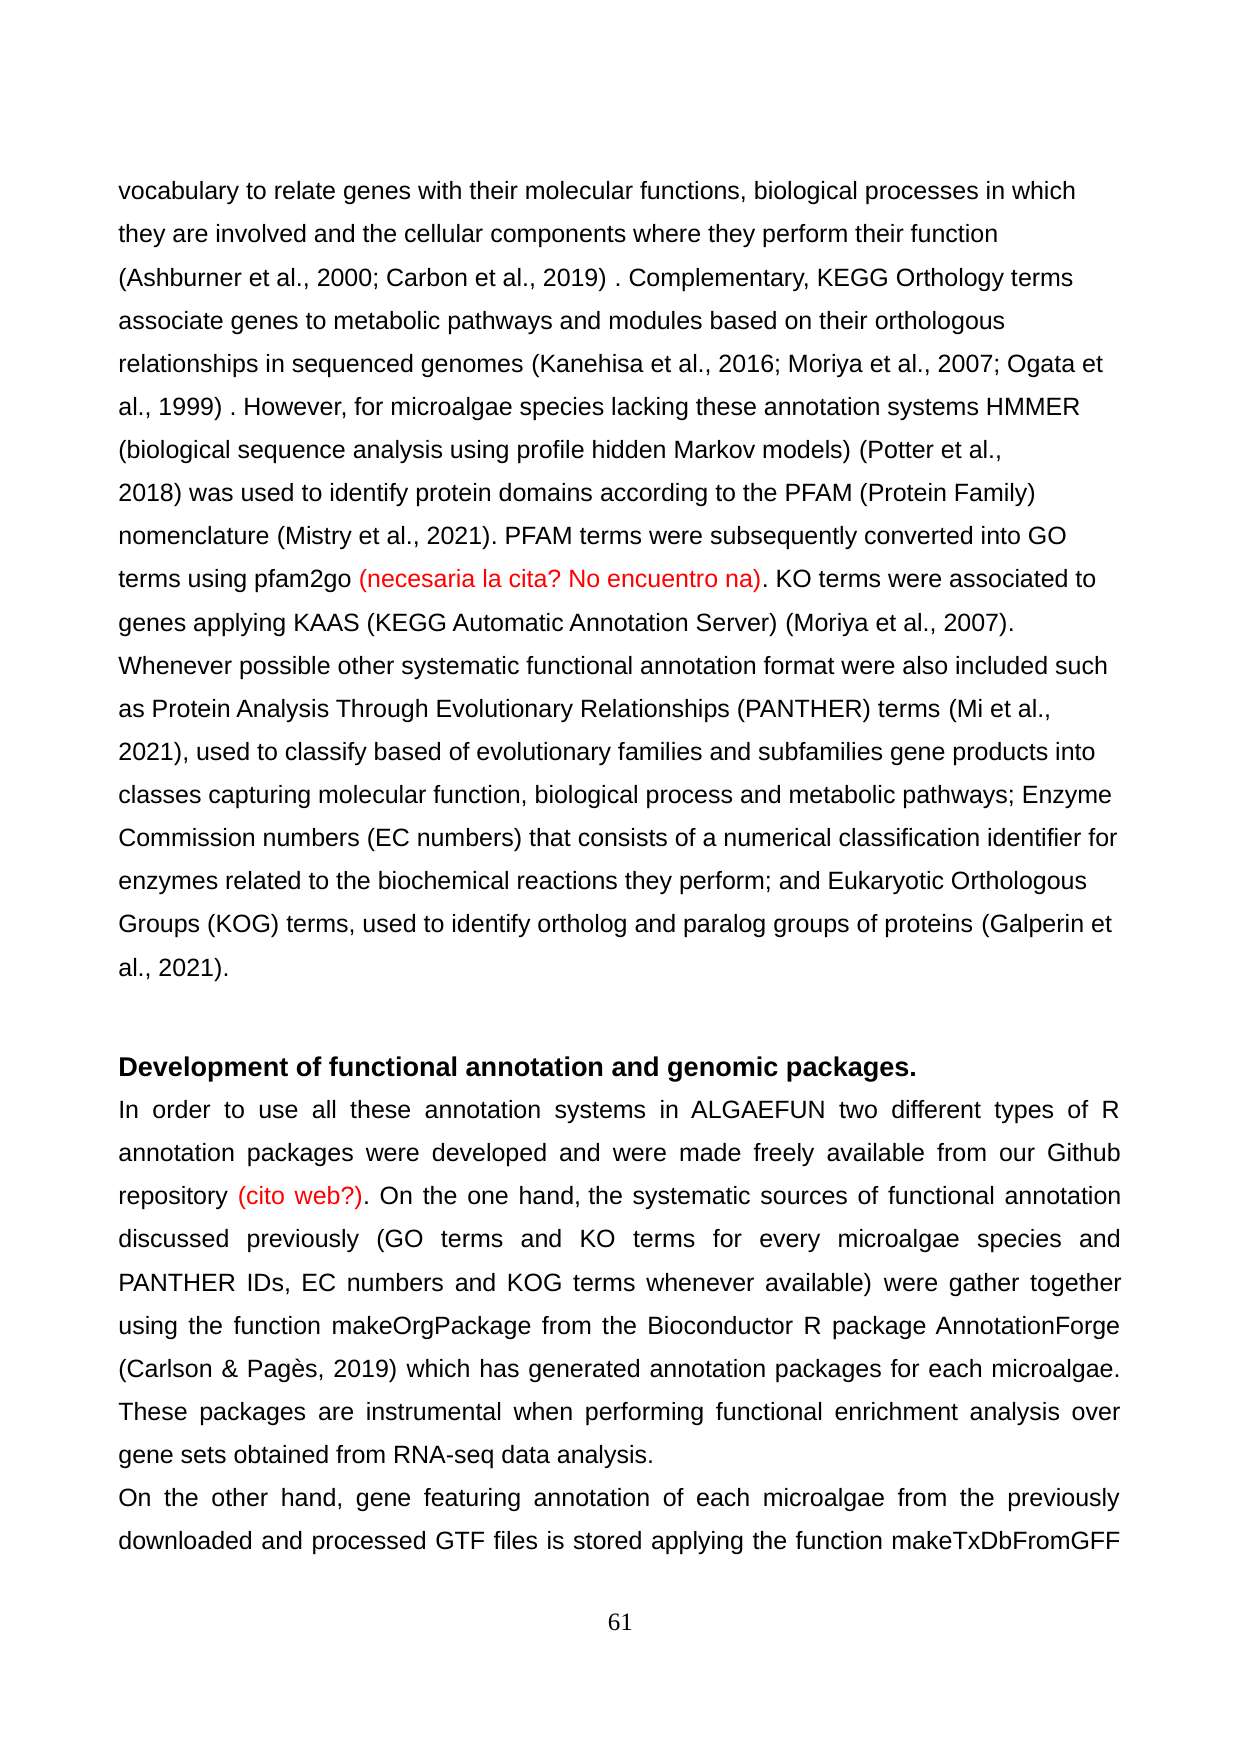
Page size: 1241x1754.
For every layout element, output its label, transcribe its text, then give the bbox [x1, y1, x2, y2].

text In order to use all these annotation systems in ALGAEFUN two different types of R annotation packages were developed and were made freely available from our Github repository (cito web?). On the one hand, the systematic sources of functional annotation discussed previously (GO terms and KO terms for every microalgae species and PANTHER IDs, EC numbers and KOG terms whenever available) were gather together using the function makeOrgPackage from the Bioconductor R package AnnotationForge (Carlson & Pagès, 2019)⁠ which has generated annotation packages for each microalgae. These packages are instrumental when performing functional enrichment analysis over gene sets obtained from RNA-seq data analysis. [118, 1095, 1122, 1469]
text On the other hand, gene featuring annotation of each microalgae from the previously downloaded and processed GTF files is stored applying the function makeTxDbFromGFF [118, 1483, 1122, 1555]
text vocabulary to relate genes with their molecular functions, biological processes in which they are involved and the cellular components where they perform their function (Ashburner et al., 2000; Carbon et al., 2019)⁠ . Complementary, KEGG Orthology terms associate genes to metabolic pathways and modules based on their orthologous relationships in sequenced genomes (Kanehisa et al., 2016; Moriya et al., 2007; Ogata et al., 1999)⁠ . However, for microalgae species lacking these annotation systems HMMER (biological sequence analysis using profile hidden Markov models) (Potter et al., 2018)⁠ was used to identify protein domains according to the PFAM (Protein Family) nomenclature (Mistry et al., 2021)⁠. PFAM terms were subsequently converted into GO terms using pfam2go (necesaria la cita? No encuentro na). KO terms were associated to genes applying KAAS (KEGG Automatic Annotation Server) (Moriya et al., 2007)⁠. Whenever possible other systematic functional annotation format were also included such as Protein Analysis Through Evolutionary Relationships (PANTHER) terms (Mi et al., 2021)⁠, used to classify based of evolutionary families and subfamilies gene products into classes capturing molecular function, biological process and metabolic pathways; Enzyme Commission numbers (EC numbers) that consists of a numerical classification identifier for enzymes related to the biochemical reactions they perform; and Eukaryotic Orthologous Groups (KOG) terms, used to identify ortholog and paralog groups of proteins (Galperin et al., 2021)⁠. [118, 176, 1122, 981]
subtitle Development of functional annotation and genomic packages. [118, 1051, 1122, 1083]
